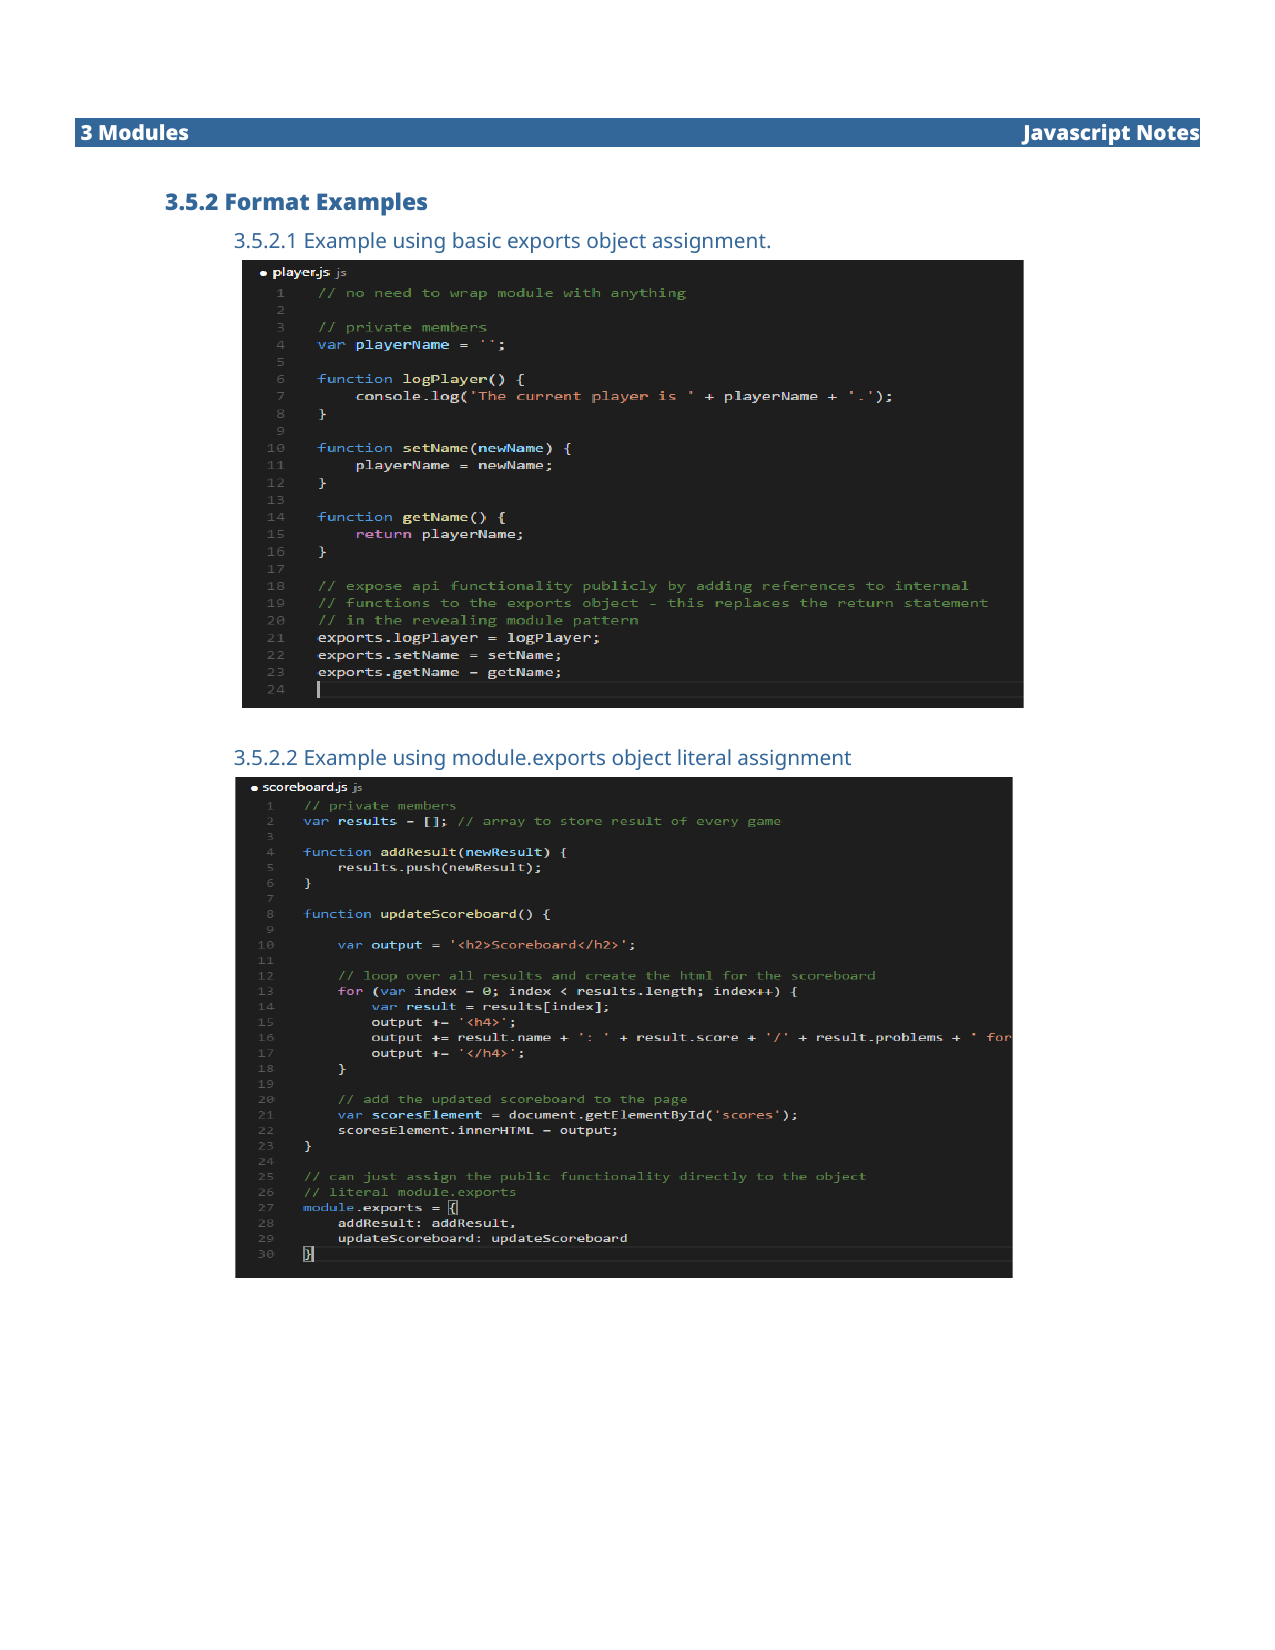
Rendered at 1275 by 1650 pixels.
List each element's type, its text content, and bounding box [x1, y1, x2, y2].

picture [235, 777, 1013, 1278]
subtitle Example using basic exports object assignment. [75, 226, 1200, 254]
picture [242, 260, 1024, 708]
subtitle Format Examples [75, 186, 1200, 217]
subtitle Example using module.exports object literal assignment [75, 743, 1200, 771]
